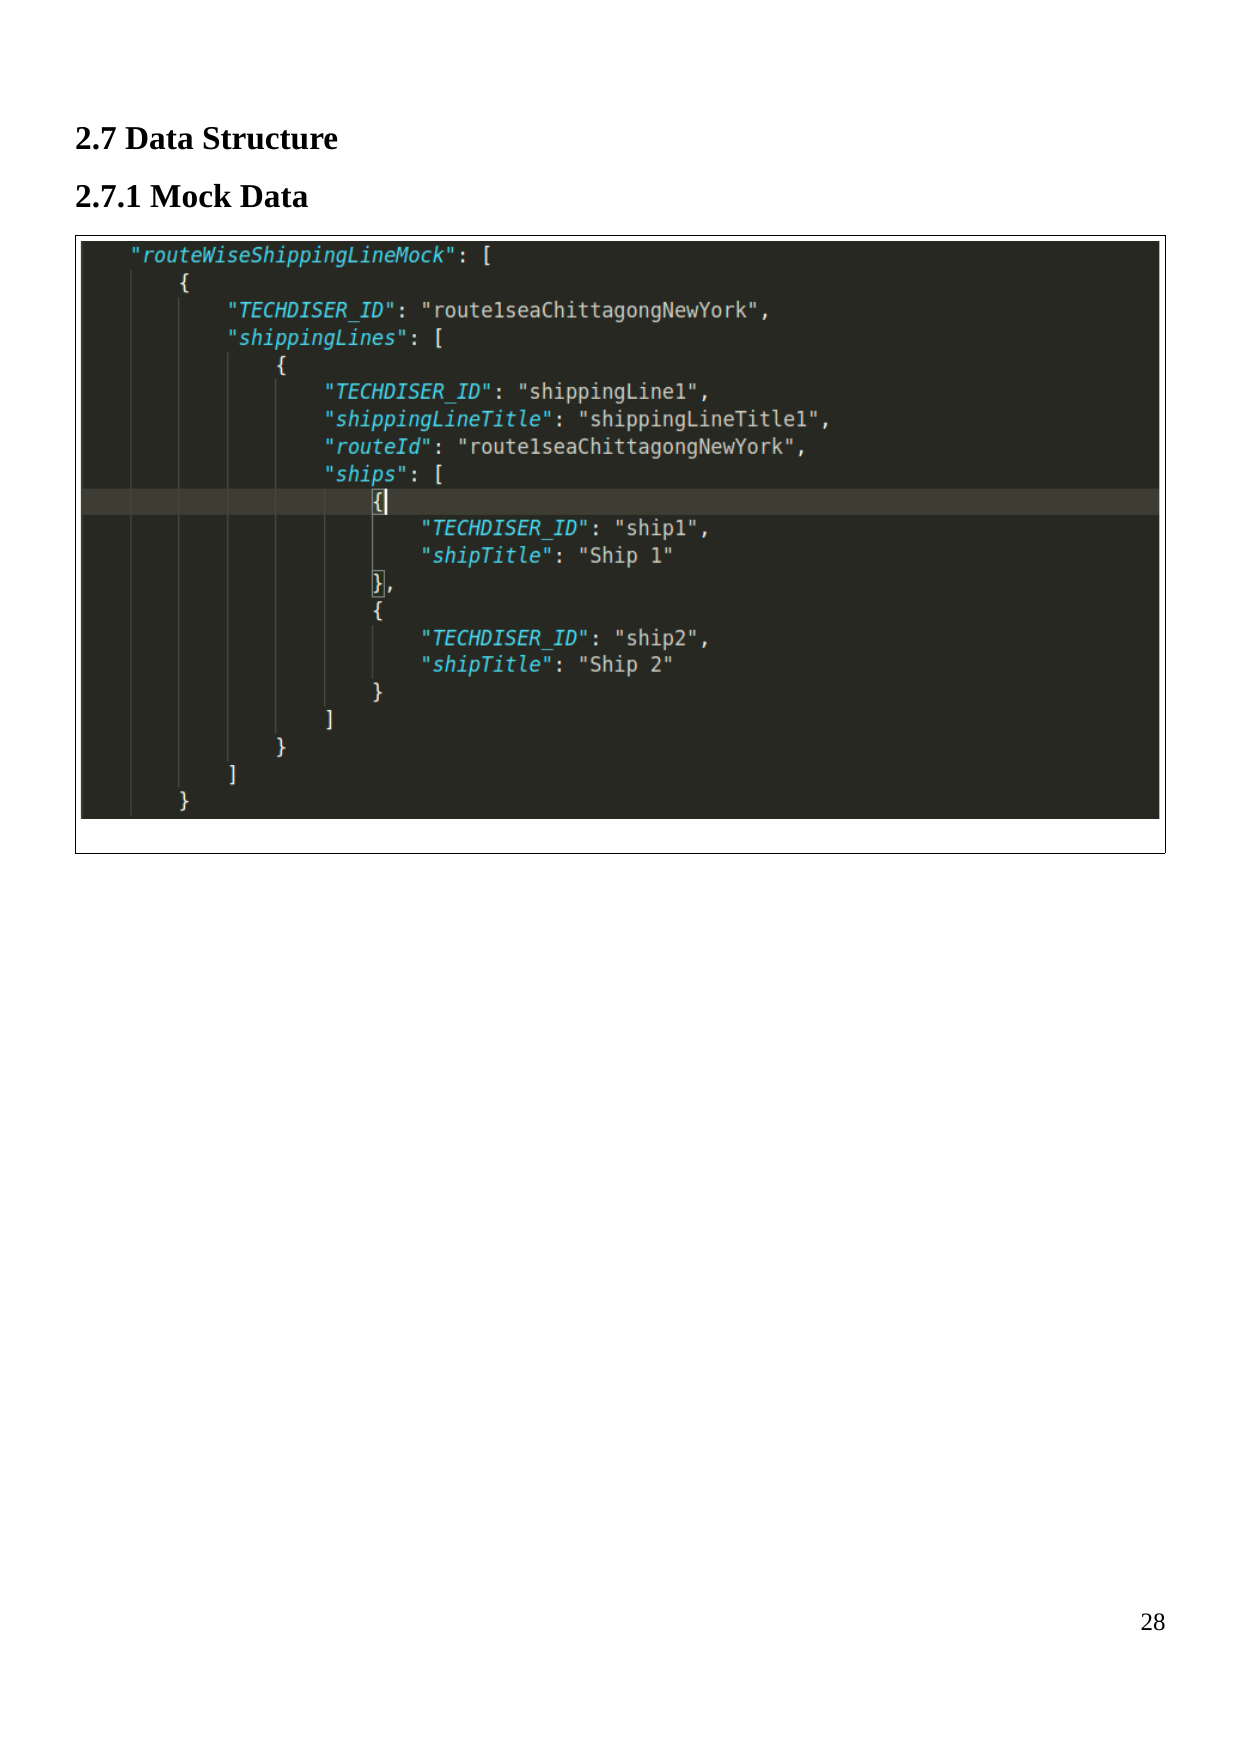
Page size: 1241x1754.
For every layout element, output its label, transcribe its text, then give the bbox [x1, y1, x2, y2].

picture [80, 241, 1160, 819]
text 2.7 Data Structure [75, 118, 1165, 156]
text 2.7.1 Mock Data [75, 177, 1165, 215]
table_header [76, 236, 1165, 853]
